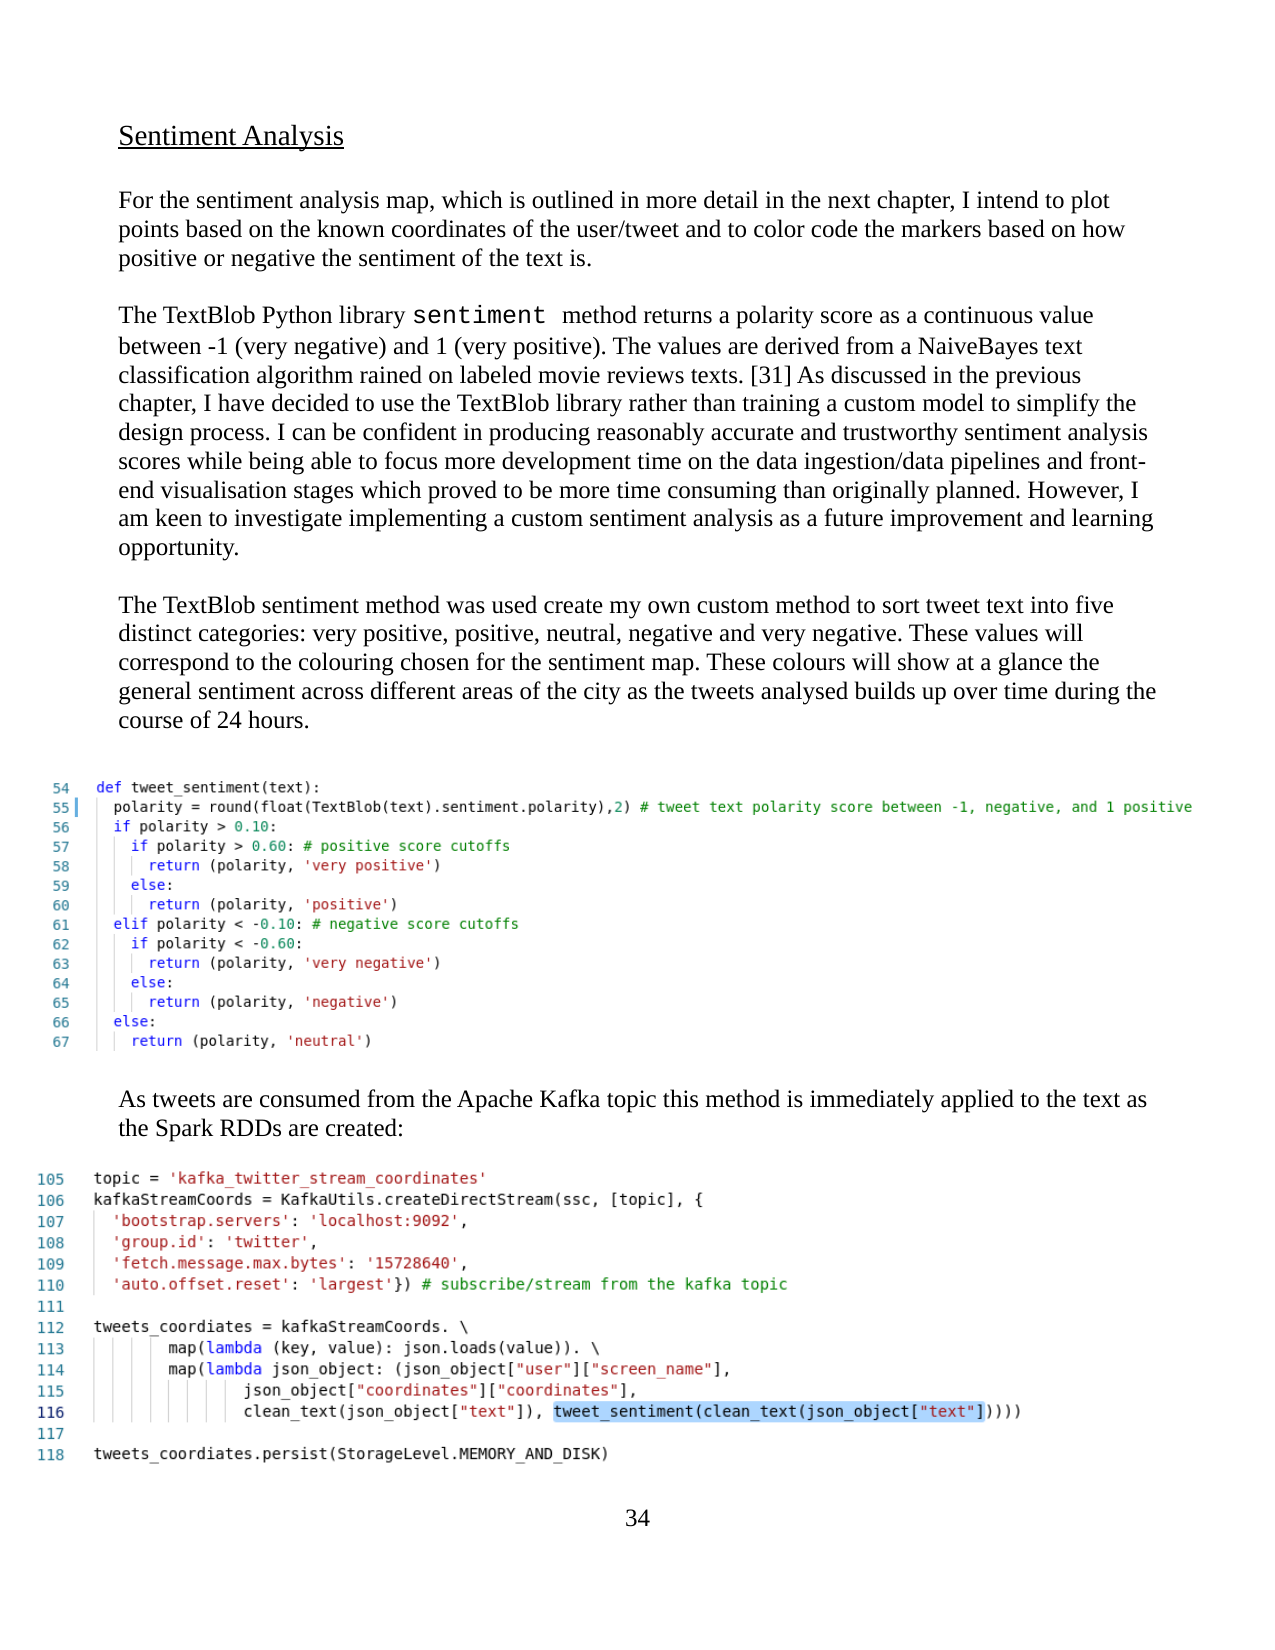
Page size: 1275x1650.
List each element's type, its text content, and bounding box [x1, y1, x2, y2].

text The TextBlob sentiment method was used create my own custom method to sort tweet text into five distinct categories: very positive, positive, neutral, negative and very negative. These values will correspond to the colouring chosen for the sentiment map. These colours will show at a glance the general sentiment across different areas of the city as the tweets analysed builds up over time during the course of 24 hours. [118, 590, 1157, 733]
picture [38, 776, 1196, 1051]
picture [21, 1167, 1060, 1467]
text The TextBlob Python library sentiment method returns a polarity score as a continuous value between -1 (very negative) and 1 (very positive). The values are derived from a NaiveBayes text classification algorithm rained on labeled movie reviews texts. [31] As discussed in the previous chapter, I have decided to use the TextBlob library rather than training a custom model to simplify the design process. I can be confident in producing reasonably accurate and trustworthy sentiment analysis scores while being able to focus more development time on the data ingestion/data pipelines and front-end visualisation stages which proved to be more time consuming than originally planned. However, I am keen to investigate implementing a custom sentiment analysis as a future improvement and learning opportunity. [118, 300, 1157, 561]
text For the sentiment analysis map, which is outlined in more detail in the next chapter, I intend to plot points based on the known coordinates of the user/tweet and to color code the markers based on how positive or negative the sentiment of the text is. [118, 185, 1157, 271]
text As tweets are consumed from the Apache Kafka topic this method is immediately applied to the text as the Spark RDDs are created: [118, 1084, 1157, 1142]
text Sentiment Analysis [118, 118, 1157, 152]
